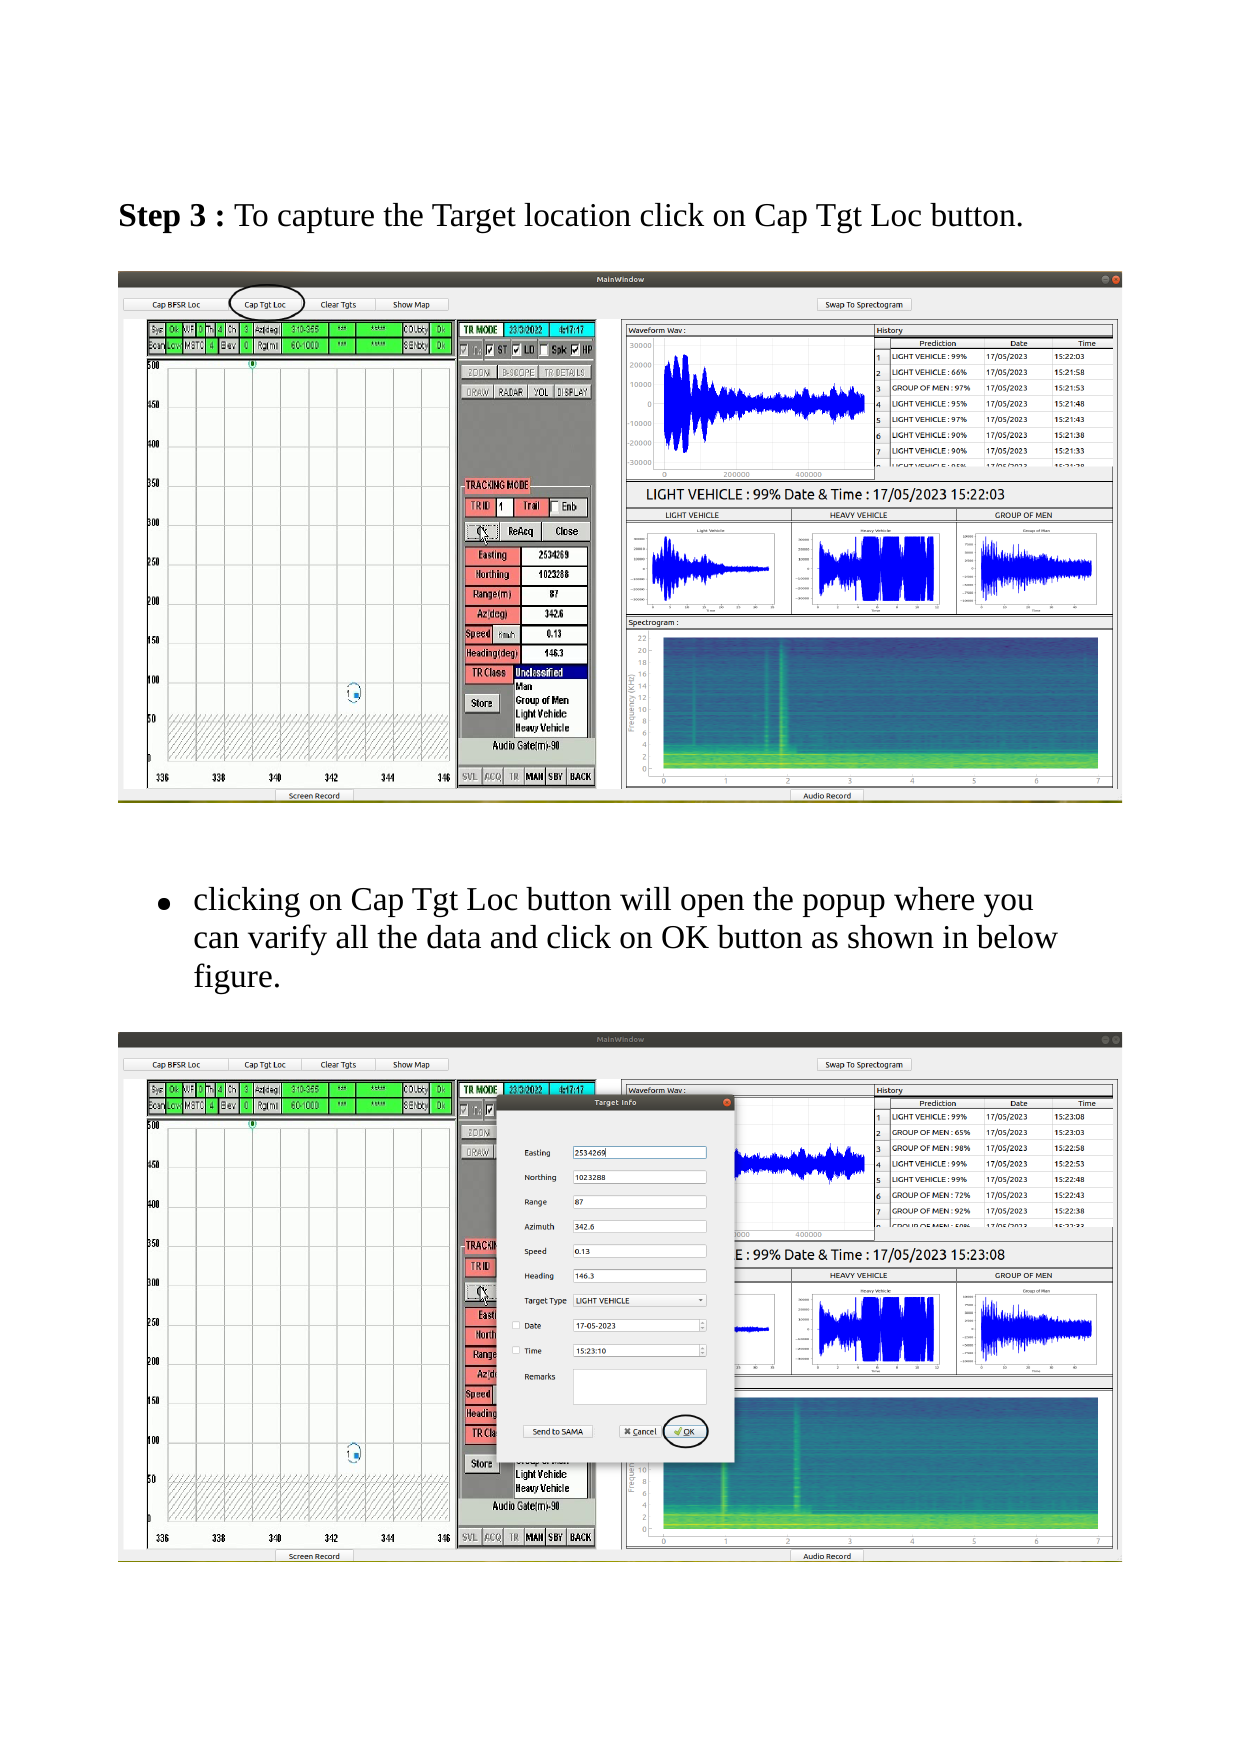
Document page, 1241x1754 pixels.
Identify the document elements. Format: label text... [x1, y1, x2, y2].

text Step 3 : To capture the Target location click on Cap Tgt Loc button. [118, 195, 1122, 233]
list figure. [156, 956, 1122, 994]
list can varify all the data and click on OK button as shown in below [156, 918, 1122, 956]
picture [118, 1032, 1123, 1562]
picture [118, 271, 1123, 803]
list clicking on Cap Tgt Loc button will open the popup where you [156, 879, 1122, 918]
